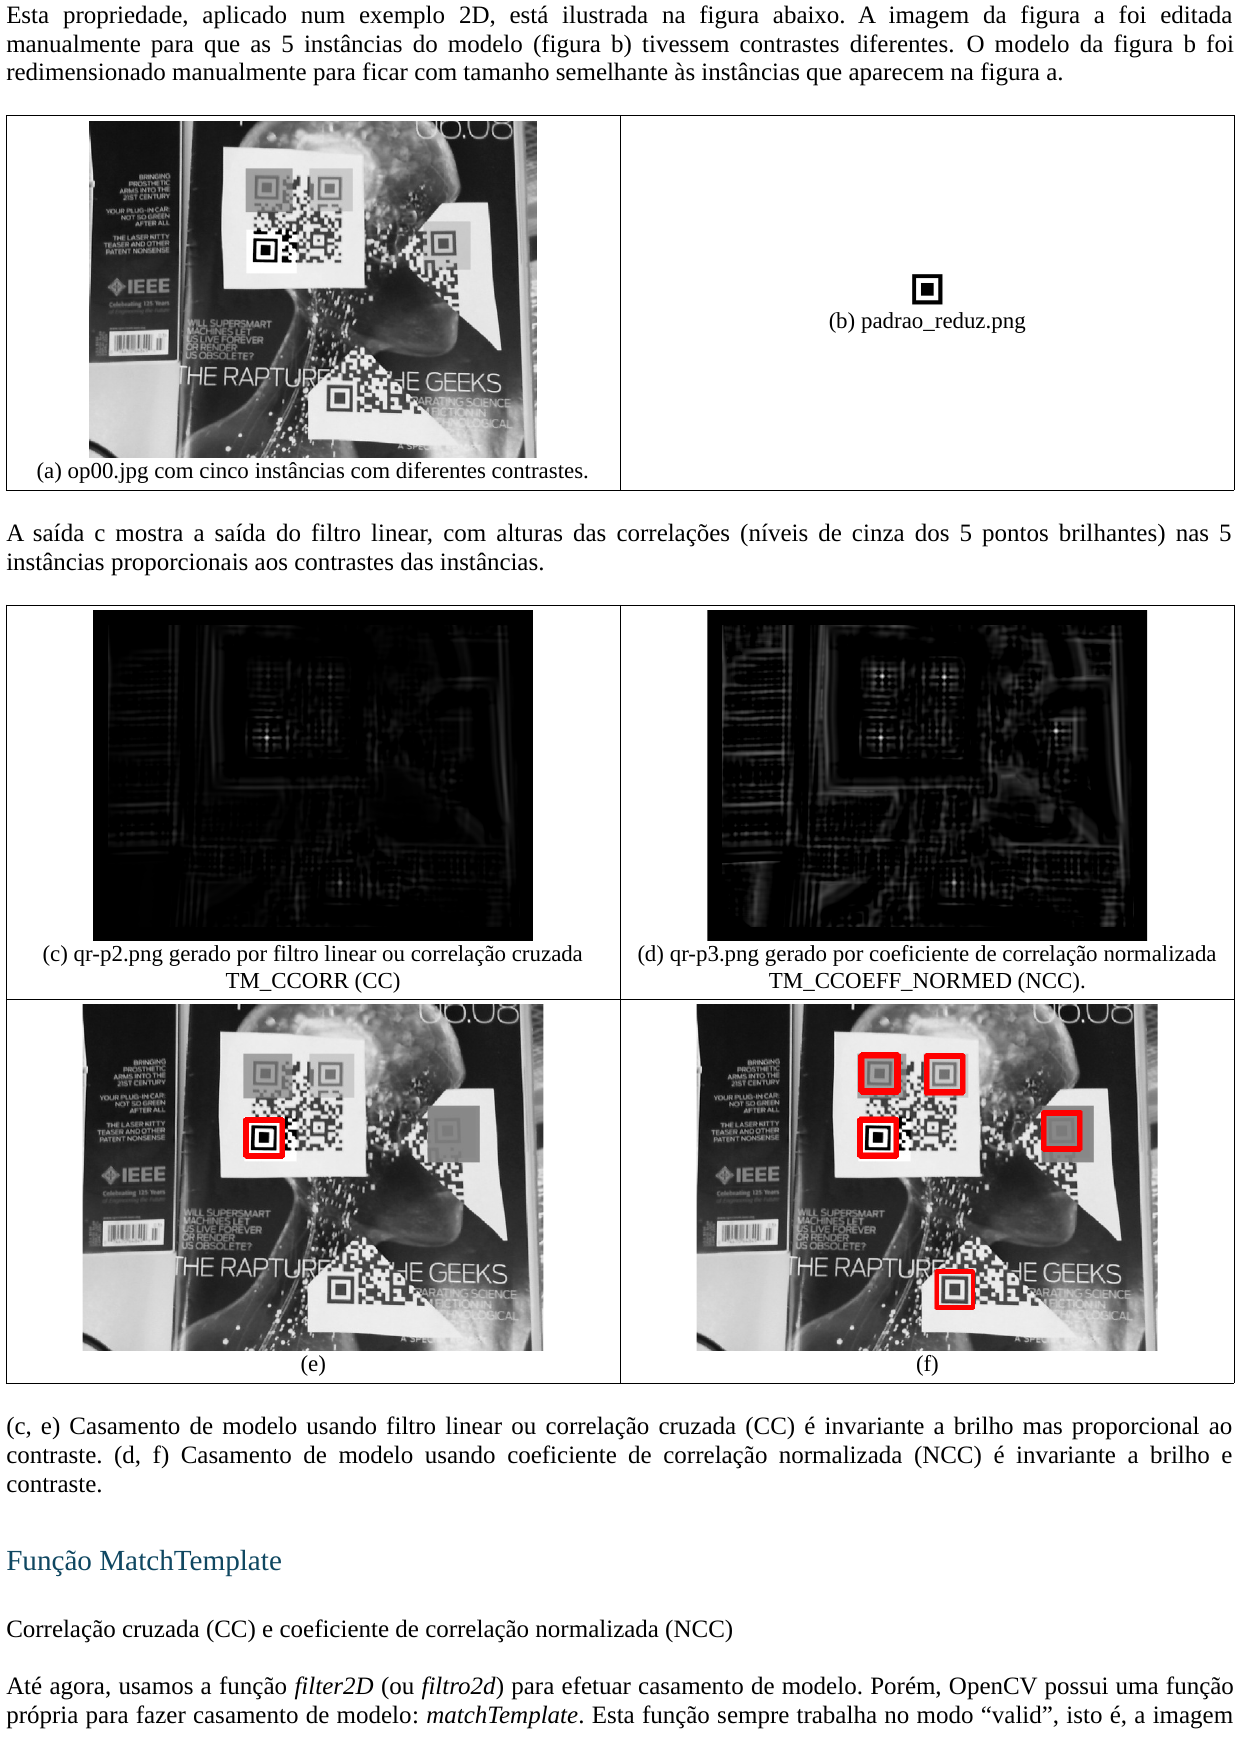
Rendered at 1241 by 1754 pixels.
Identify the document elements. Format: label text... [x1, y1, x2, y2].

text (c, e) Casamento de modelo usando filtro linear ou correlação cruzada (CC) é invariante a brilho mas proporcional ao contraste. (d, f) Casamento de modelo usando coeficiente de correlação normalizada (NCC) é invariante a brilho e contraste. [6, 1411, 1234, 1498]
subtitle Função MatchTemplate [6, 1543, 1234, 1577]
picture [707, 610, 1148, 941]
text A saída c mostra a saída do filtro linear, com alturas das correlações (níveis de cinza dos 5 pontos brilhantes) nas 5 instâncias proporcionais aos contrastes das instâncias. [6, 518, 1234, 576]
table_header (a) op00.jpg com cinco instâncias com diferentes contrastes. [7, 116, 620, 489]
text Esta propriedade, aplicado num exemplo 2D, está ilustrada na figura abaixo. A imagem da figura a foi editada manualmente para que as 5 instâncias do modelo (figura b) tivessem contrastes diferentes. O modelo da figura b foi redimensionado manualmente para ficar com tamanho semelhante às instâncias que aparecem na figura a. [6, 0, 1234, 86]
text Correlação cruzada (CC) e coeficiente de correlação normalizada (NCC) [6, 1614, 1234, 1642]
picture [93, 610, 533, 941]
table_header (b) padrao_reduz.png [621, 116, 1234, 489]
picture [908, 270, 946, 308]
table_header (c) qr-p2.png gerado por filtro linear ou correlação cruzada TM_CCORR (CC) [7, 606, 620, 999]
table_cell (e) [7, 1000, 620, 1383]
table_header (d) qr-p3.png gerado por coeficiente de correlação normalizada TM_CCOEFF_NORMED (NCC). [621, 606, 1234, 999]
table_cell (f) [621, 1000, 1234, 1383]
picture [82, 1004, 544, 1351]
text Até agora, usamos a função filter2D (ou filtro2d) para efetuar casamento de modelo. Porém, OpenCV possui uma função própria para fazer casamento de modelo: matchTemplate. Esta função sempre trabalha no modo “valid”, isto é, a imagem [6, 1671, 1234, 1729]
picture [696, 1004, 1158, 1351]
